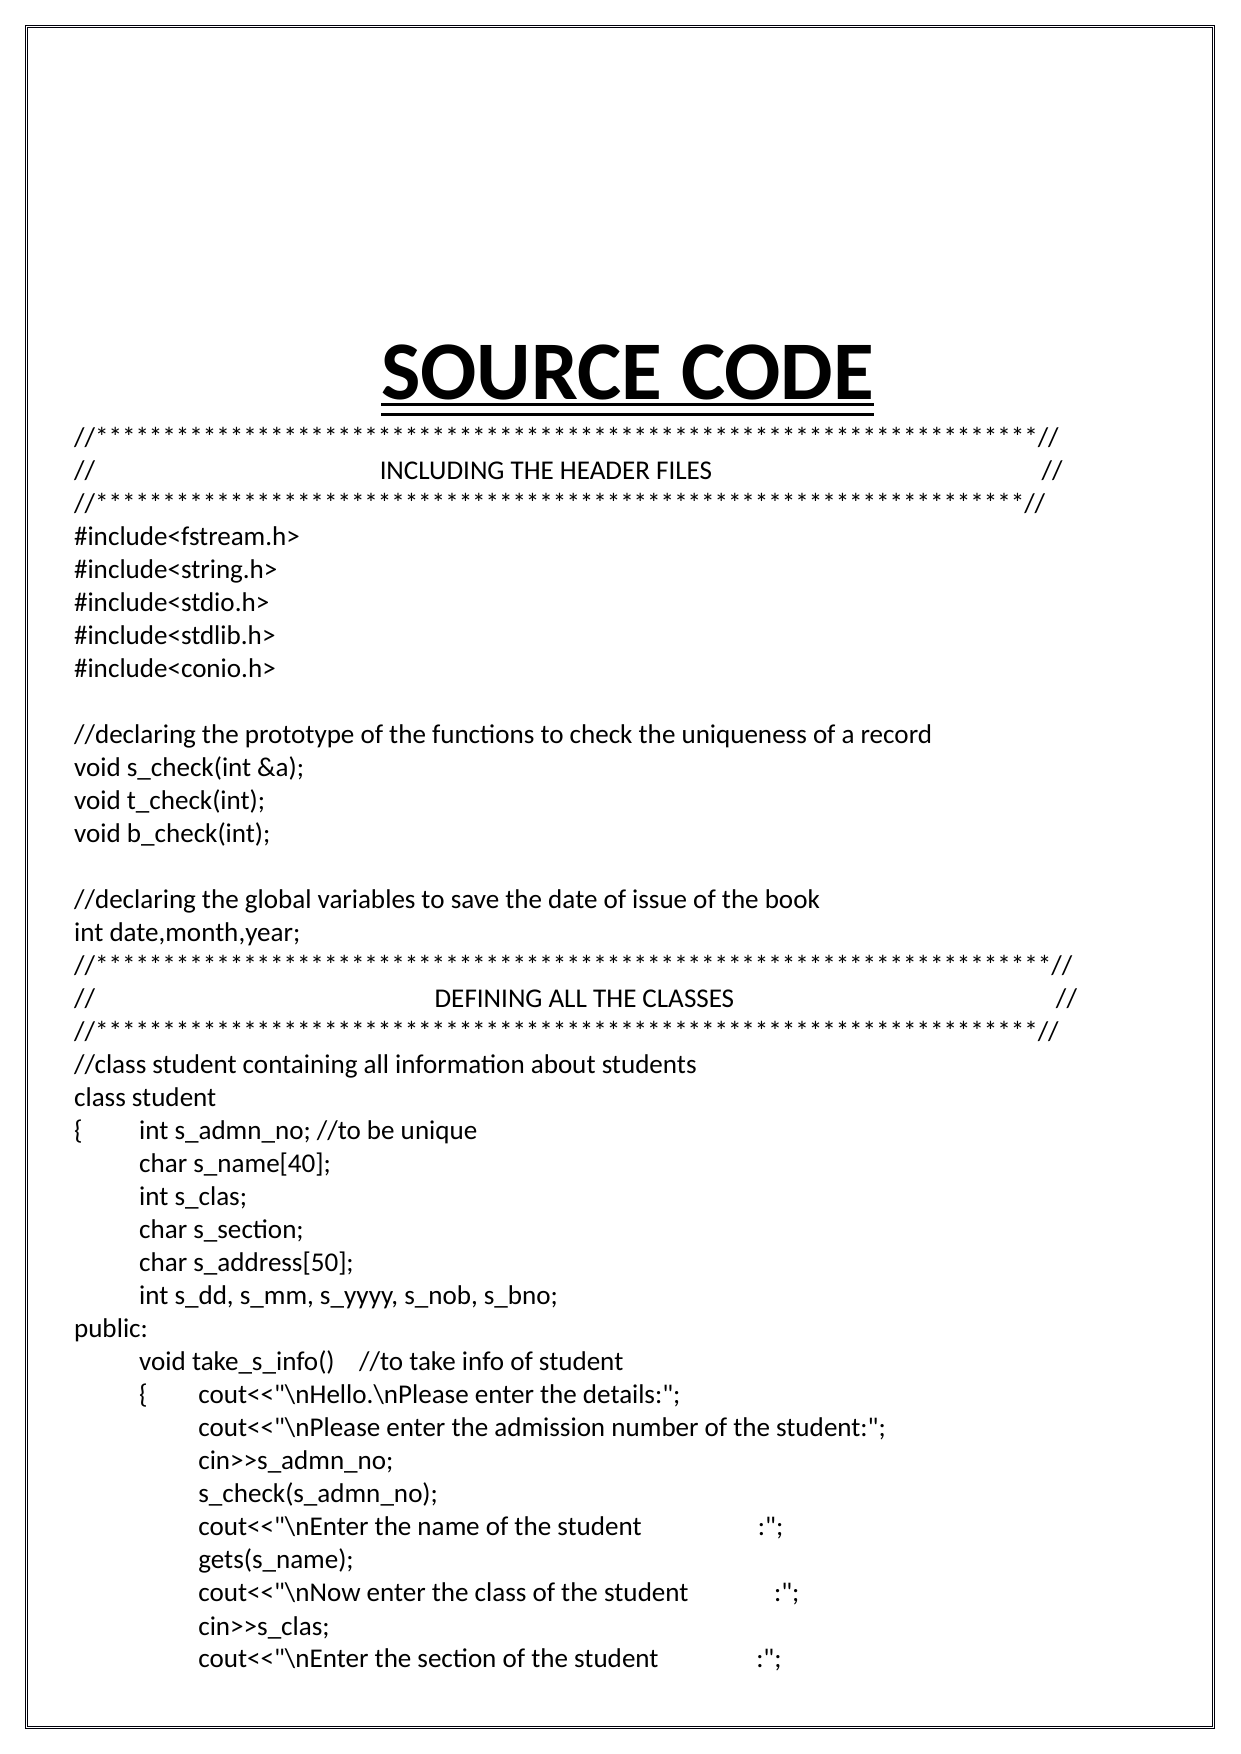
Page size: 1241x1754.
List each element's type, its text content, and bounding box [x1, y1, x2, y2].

text //**********************************************************************// [74, 1014, 1181, 1047]
text { cout<<"\nHello.\nPlease enter the details:"; [74, 1377, 1181, 1411]
text #include<string.h> [74, 552, 1181, 585]
text char s_name[40]; [74, 1146, 1181, 1179]
text s_check(s_admn_no); [74, 1477, 1181, 1509]
text //*********************************************************************// [74, 486, 1181, 519]
text #include<stdlib.h> [74, 618, 1181, 651]
text int s_clas; [74, 1179, 1181, 1212]
text char s_address[50]; [74, 1245, 1181, 1278]
text cin>>s_clas; [74, 1609, 1181, 1642]
text cout<<"\nPlease enter the admission number of the student:"; [74, 1411, 1181, 1443]
text //class student containing all information about students [74, 1047, 1181, 1080]
text int s_dd, s_mm, s_yyyy, s_nob, s_bno; [74, 1278, 1181, 1311]
text cout<<"\nEnter the name of the student :"; [74, 1509, 1181, 1543]
text class student [74, 1080, 1181, 1113]
text cout<<"\nEnter the section of the student :"; [74, 1642, 1181, 1675]
text #include<fstream.h> [74, 519, 1181, 552]
text SOURCE CODE [74, 318, 1181, 420]
text gets(s_name); [74, 1543, 1181, 1576]
text { int s_admn_no; //to be unique [74, 1113, 1181, 1146]
text public: [74, 1311, 1181, 1344]
text //**********************************************************************// [74, 420, 1181, 453]
text // DEFINING ALL THE CLASSES // [74, 981, 1181, 1014]
text //***********************************************************************// [74, 948, 1181, 981]
text // INCLUDING THE HEADER FILES // [74, 453, 1181, 486]
text char s_section; [74, 1212, 1181, 1245]
text //declaring the prototype of the functions to check the uniqueness of a record [74, 717, 1181, 750]
text #include<conio.h> [74, 651, 1181, 684]
text #include<stdio.h> [74, 585, 1181, 618]
text void t_check(int); [74, 783, 1181, 816]
text cin>>s_admn_no; [74, 1443, 1181, 1477]
text //declaring the global variables to save the date of issue of the book [74, 882, 1181, 915]
text void s_check(int &a); [74, 750, 1181, 783]
text int date,month,year; [74, 915, 1181, 948]
text void take_s_info() //to take info of student [74, 1344, 1181, 1377]
text cout<<"\nNow enter the class of the student :"; [74, 1576, 1181, 1609]
text void b_check(int); [74, 816, 1181, 849]
